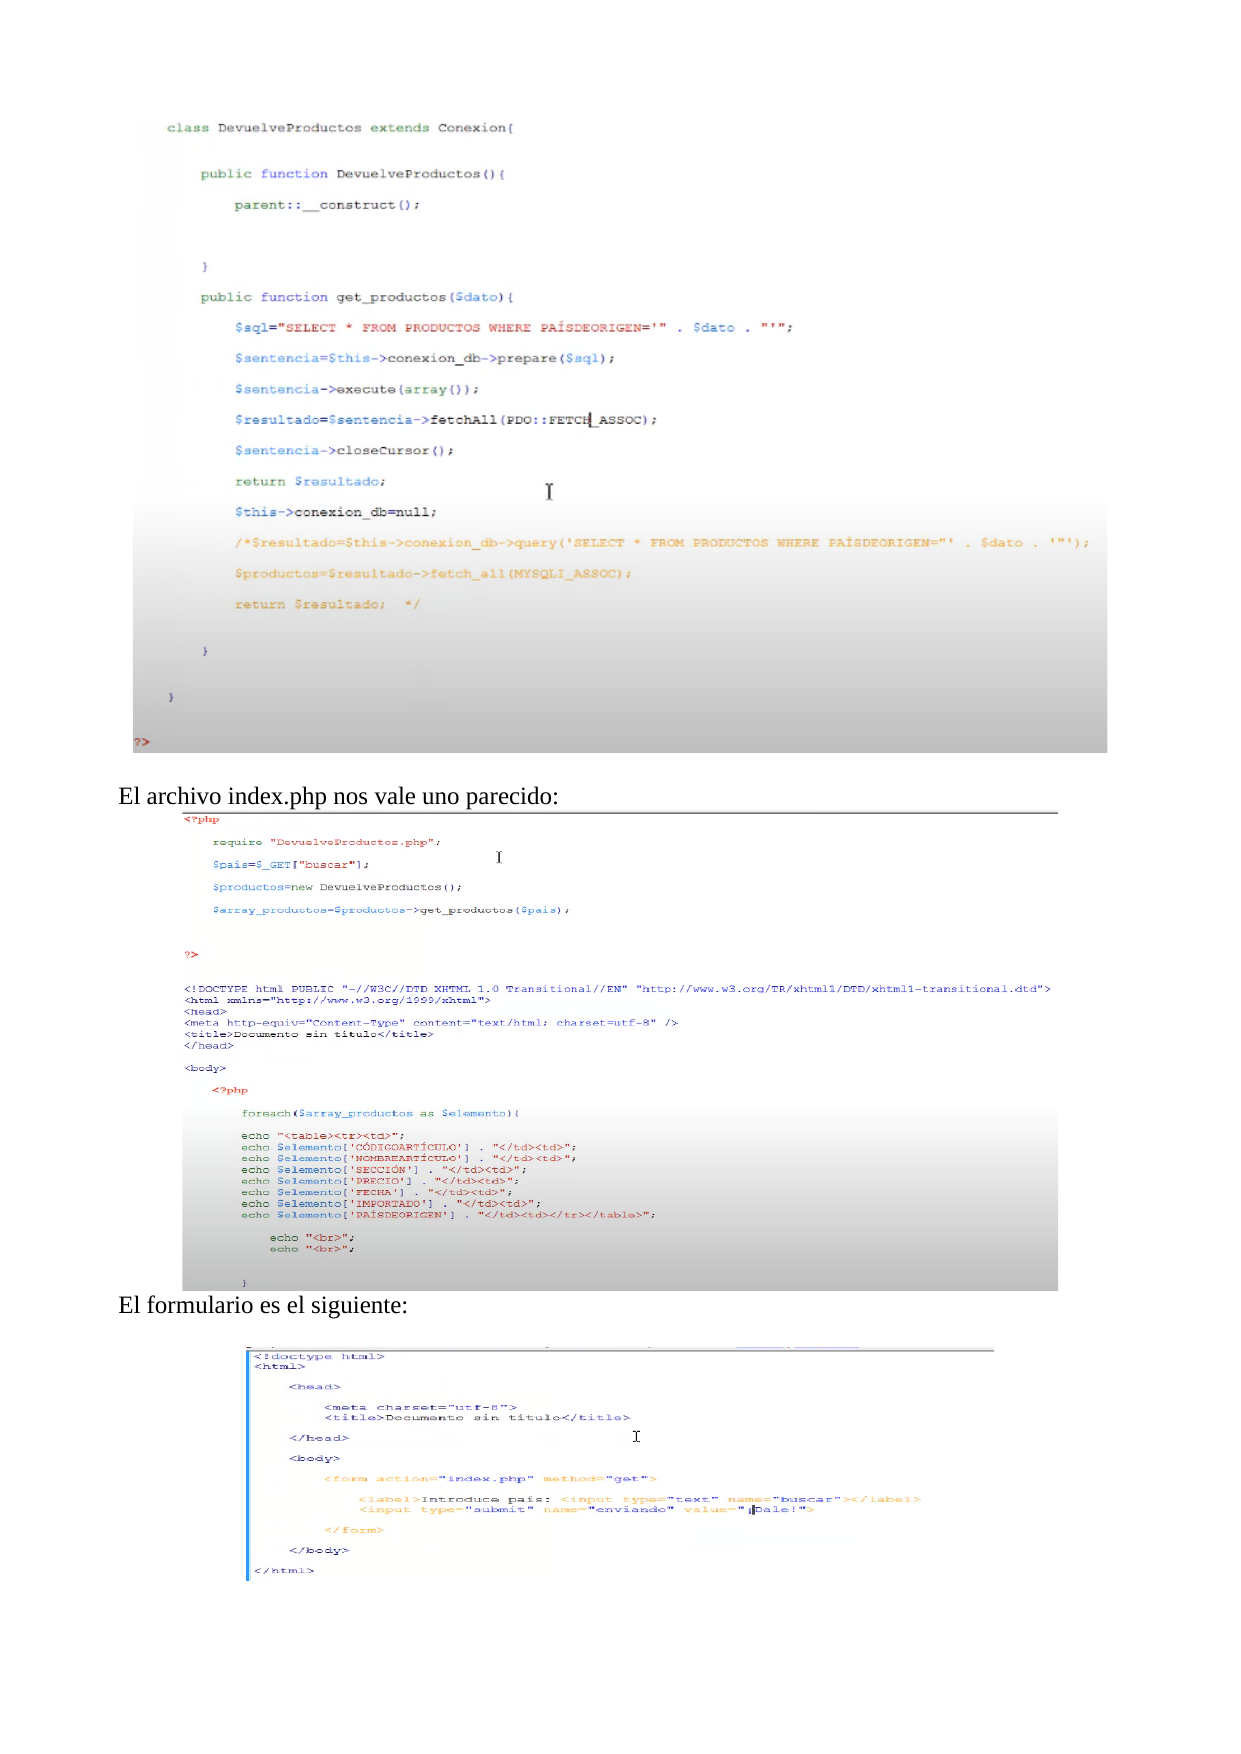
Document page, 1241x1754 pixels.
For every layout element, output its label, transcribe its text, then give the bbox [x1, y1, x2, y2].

picture [182, 810, 1059, 1291]
text El archivo index.php nos vale uno parecido: [118, 781, 1122, 810]
picture [246, 1347, 995, 1581]
text El formulario es el siguiente: [118, 810, 1122, 1319]
picture [132, 118, 1108, 753]
